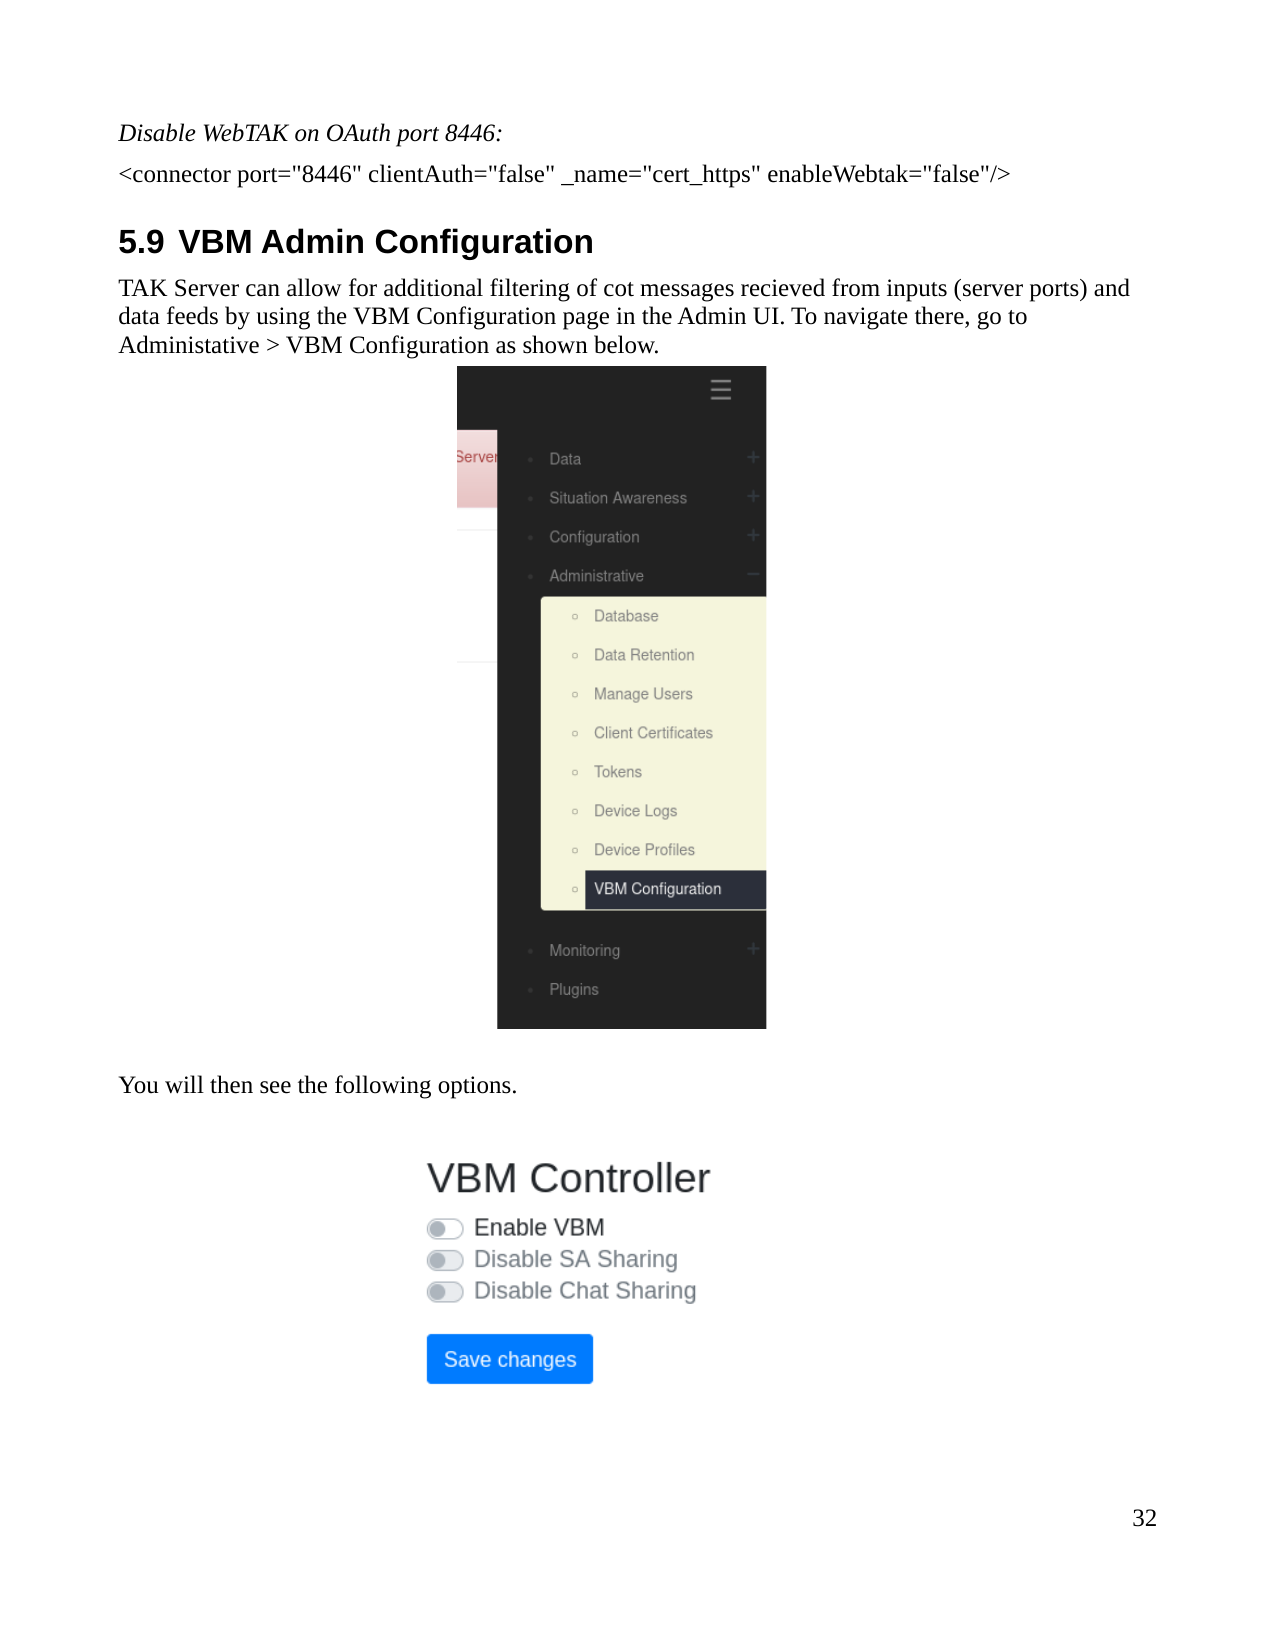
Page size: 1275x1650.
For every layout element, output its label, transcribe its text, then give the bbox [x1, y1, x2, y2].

picture [420, 1149, 739, 1405]
text You will then see the following options. [118, 1070, 1157, 1099]
picture [457, 366, 767, 1029]
text TAK Server can allow for additional filtering of cot messages recieved from inputs (server ports) and data feeds by using the VBM Configuration page in the Admin UI. To navigate there, go to Administative > VBM Configuration as shown below. [118, 273, 1157, 359]
text Disable WebTAK on OAuth port 8446: [118, 118, 1157, 147]
subtitle VBM Admin Configuration [118, 221, 1157, 260]
text <connector port="8446" clientAuth="false" _name="cert_https" enableWebtak="false"/> [118, 159, 1157, 188]
